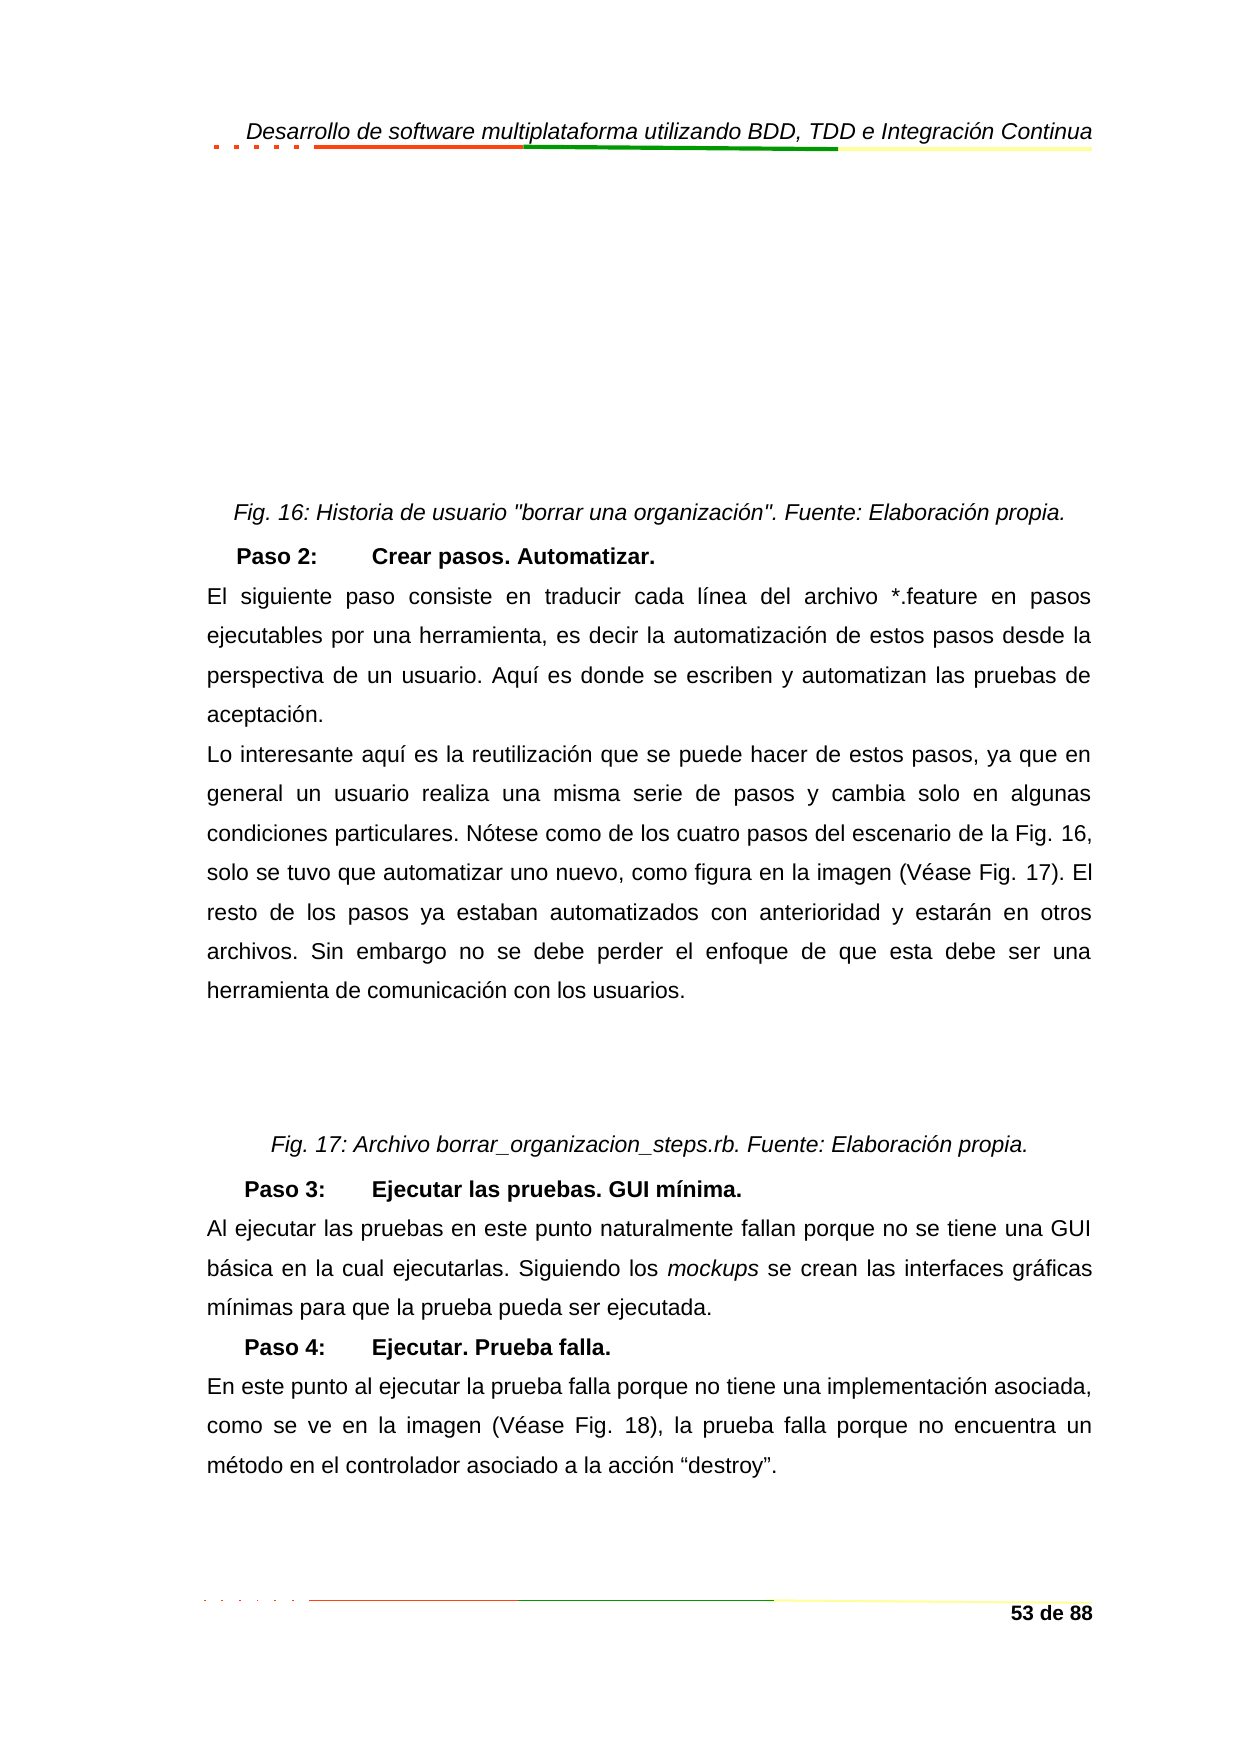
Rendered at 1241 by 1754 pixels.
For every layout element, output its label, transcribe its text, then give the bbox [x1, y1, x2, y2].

list Crear pasos. Automatizar. [236, 543, 1093, 569]
list Ejecutar. Prueba falla. [244, 1333, 1093, 1360]
text El siguiente paso consiste en traducir cada línea del archivo *.feature en pasos ejecutables por una herramienta, es decir la automatización de estos pasos desde la perspectiva de un usuario. Aquí es donde se escriben y automatizan las pruebas de aceptación. [207, 583, 1093, 727]
table_cell Fig. 16: Historia de usuario "borrar una organización". Fuente: Elaboración propia. [207, 480, 1093, 543]
table_cell Fig. 17: Archivo borrar_organizacion_steps.rb. Fuente: Elaboración propia. [207, 1113, 1093, 1176]
text Al ejecutar las pruebas en este punto naturalmente fallan porque no se tiene una GUI básica en la cual ejecutarlas. Siguiendo los mockups se crean las interfaces gráficas mínimas para que la prueba pueda ser ejecutada. [207, 1215, 1093, 1320]
text Lo interesante aquí es la reutilización que se puede hacer de estos pasos, ya que en general un usuario realiza una misma serie de pasos y cambia solo en algunas condiciones particulares. Nótese como de los cuatro pasos del escenario de la Fig. 16, solo se tuvo que automatizar uno nuevo, como figura en la imagen (Véase Fig. 17). El resto de los pasos ya estaban automatizados con anterioridad y estarán en otros archivos. Sin embargo no se debe perder el enfoque de que esta debe ser una herramienta de comunicación con los usuarios. [207, 741, 1093, 1004]
table_header [207, 1017, 1093, 1113]
table_header [207, 184, 1093, 480]
list Ejecutar las pruebas. GUI mínima. [244, 1176, 1093, 1202]
text En este punto al ejecutar la prueba falla porque no tiene una implementación asociada, como se ve en la imagen (Véase Fig. 18), la prueba falla porque no encuentra un método en el controlador asociado a la acción “destroy”. [207, 1373, 1093, 1478]
